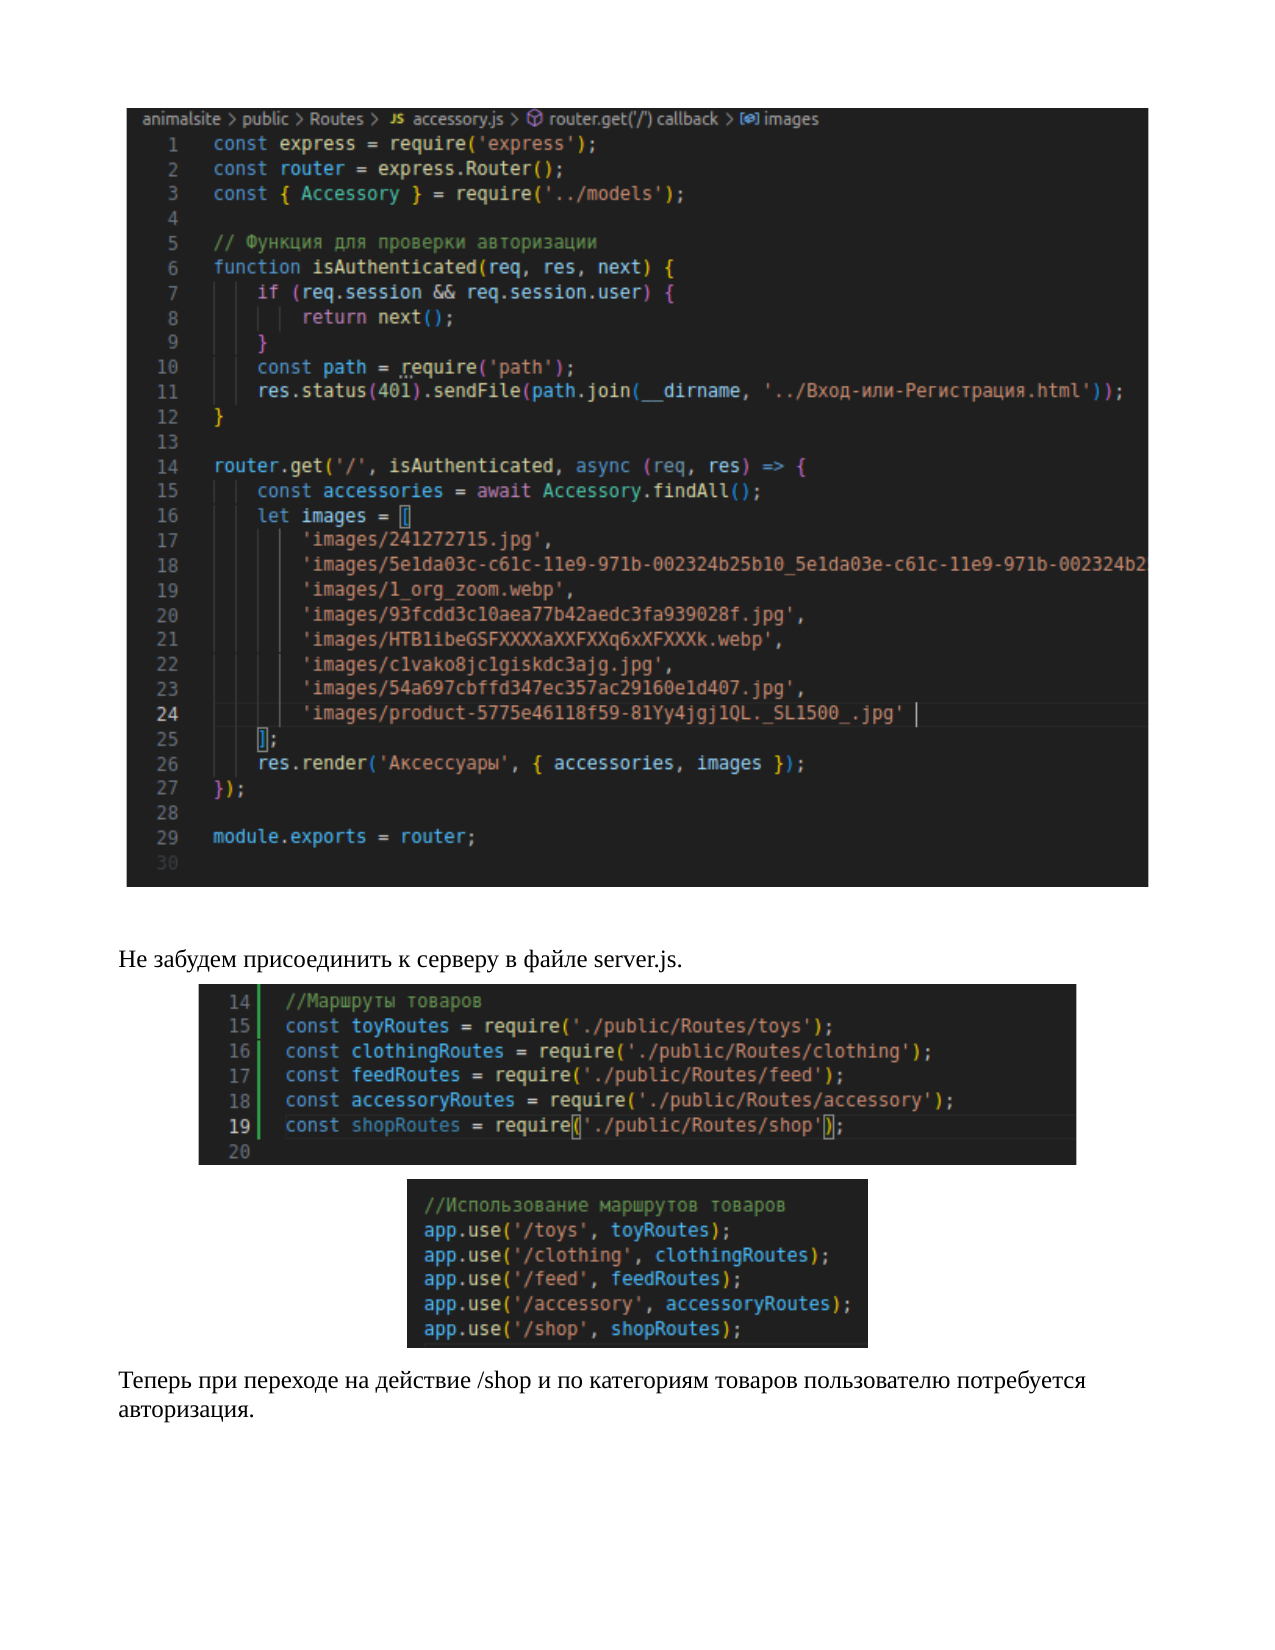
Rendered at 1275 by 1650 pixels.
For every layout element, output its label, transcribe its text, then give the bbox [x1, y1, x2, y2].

picture [407, 1179, 868, 1348]
text Не забудем присоединить к серверу в файле server.js. [118, 944, 1157, 973]
text Теперь при переходе на действие /shop и по категориям товаров пользователю потребуется авторизация. [118, 1366, 1157, 1423]
picture [126, 108, 1149, 887]
picture [198, 984, 1077, 1165]
